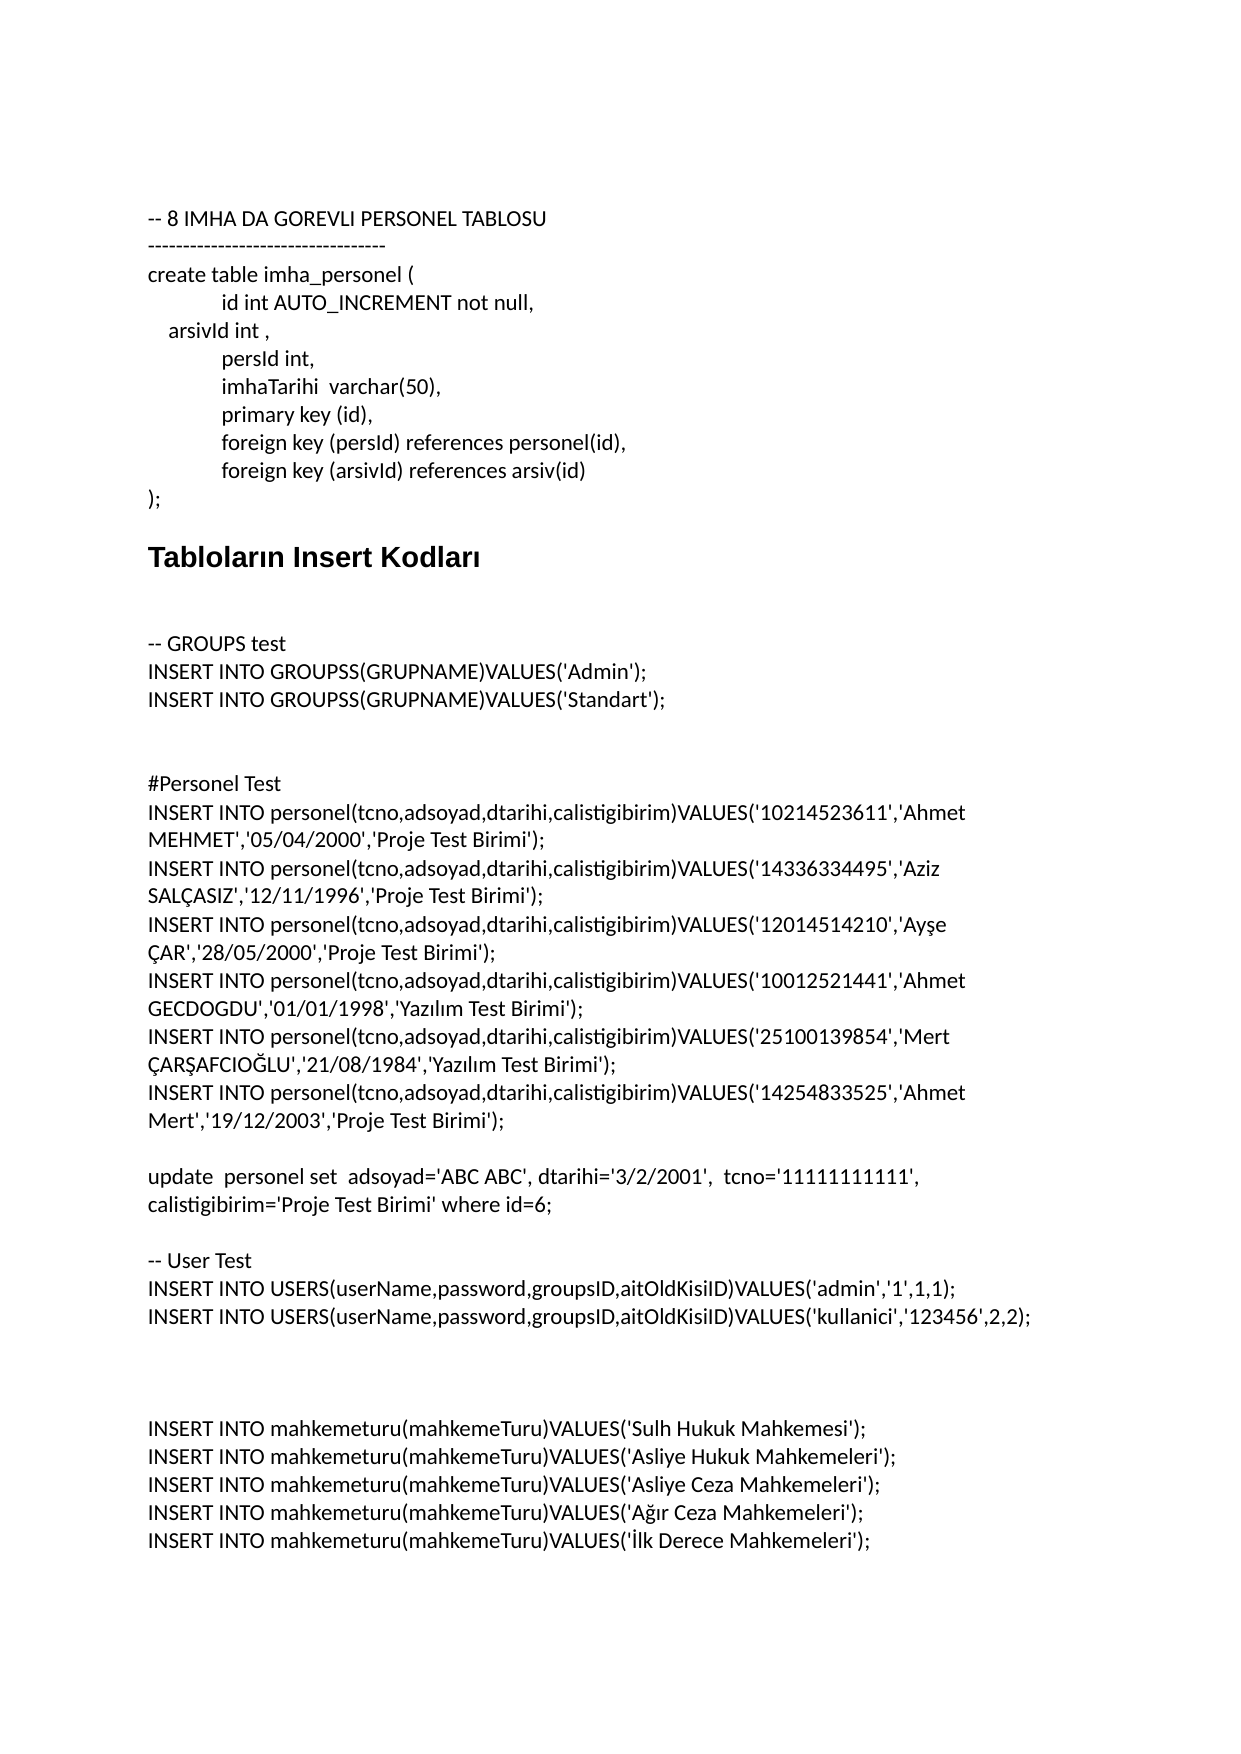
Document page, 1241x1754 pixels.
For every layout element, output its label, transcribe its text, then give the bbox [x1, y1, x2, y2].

text create table imha_personel ( [148, 260, 1093, 288]
text foreign key (arsivId) references arsiv(id) [148, 456, 1093, 484]
text INSERT INTO personel(tcno,adsoyad,dtarihi,calistigibirim)VALUES('10012521441','Ahmet GECDOGDU','01/01/1998','Yazılım Test Birimi'); [148, 966, 1093, 1022]
text INSERT INTO mahkemeturu(mahkemeTuru)VALUES('Sulh Hukuk Mahkemesi'); [148, 1414, 1093, 1442]
text INSERT INTO USERS(userName,password,groupsID,aitOldKisiID)VALUES('kullanici','123456',2,2); [148, 1302, 1093, 1330]
text ---------------------------------- [148, 232, 1093, 260]
text arsivId int , [148, 316, 1093, 344]
text INSERT INTO GROUPSS(GRUPNAME)VALUES('Admin'); [148, 657, 1093, 686]
text INSERT INTO mahkemeturu(mahkemeTuru)VALUES('Asliye Ceza Mahkemeleri'); [148, 1470, 1093, 1498]
text INSERT INTO mahkemeturu(mahkemeTuru)VALUES('Ağır Ceza Mahkemeleri'); [148, 1498, 1093, 1526]
text INSERT INTO GROUPSS(GRUPNAME)VALUES('Standart'); [148, 686, 1093, 713]
text #Personel Test [148, 769, 1093, 798]
text primary key (id), [148, 400, 1093, 428]
text update personel set adsoyad='ABC ABC', dtarihi='3/2/2001', tcno='11111111111', calistigibirim='Proje Test Birimi' where id=6; [148, 1162, 1093, 1218]
text -- GROUPS test [148, 629, 1093, 657]
text imhaTarihi varchar(50), [148, 372, 1093, 400]
text INSERT INTO mahkemeturu(mahkemeTuru)VALUES('İlk Derece Mahkemeleri'); [148, 1526, 1093, 1554]
text INSERT INTO USERS(userName,password,groupsID,aitOldKisiID)VALUES('admin','1',1,1); [148, 1274, 1093, 1302]
text -- 8 IMHA DA GOREVLI PERSONEL TABLOSU [148, 204, 1093, 232]
text INSERT INTO personel(tcno,adsoyad,dtarihi,calistigibirim)VALUES('12014514210','Ayşe ÇAR','28/05/2000','Proje Test Birimi'); [148, 910, 1093, 966]
text INSERT INTO personel(tcno,adsoyad,dtarihi,calistigibirim)VALUES('25100139854','Mert ÇARŞAFCIOĞLU','21/08/1984','Yazılım Test Birimi'); [148, 1022, 1093, 1078]
text INSERT INTO personel(tcno,adsoyad,dtarihi,calistigibirim)VALUES('14336334495','Aziz SALÇASIZ','12/11/1996','Proje Test Birimi'); [148, 854, 1093, 910]
text -- User Test [148, 1246, 1093, 1274]
text id int AUTO_INCREMENT not null, [148, 288, 1093, 316]
text INSERT INTO mahkemeturu(mahkemeTuru)VALUES('Asliye Hukuk Mahkemeleri'); [148, 1442, 1093, 1470]
text persId int, [148, 344, 1093, 372]
subtitle Tabloların Insert Kodları [148, 540, 1093, 573]
text ); [148, 484, 1093, 512]
text foreign key (persId) references personel(id), [148, 428, 1093, 456]
text INSERT INTO personel(tcno,adsoyad,dtarihi,calistigibirim)VALUES('10214523611','Ahmet MEHMET','05/04/2000','Proje Test Birimi'); [148, 798, 1093, 854]
text INSERT INTO personel(tcno,adsoyad,dtarihi,calistigibirim)VALUES('14254833525','Ahmet Mert','19/12/2003','Proje Test Birimi'); [148, 1078, 1093, 1134]
